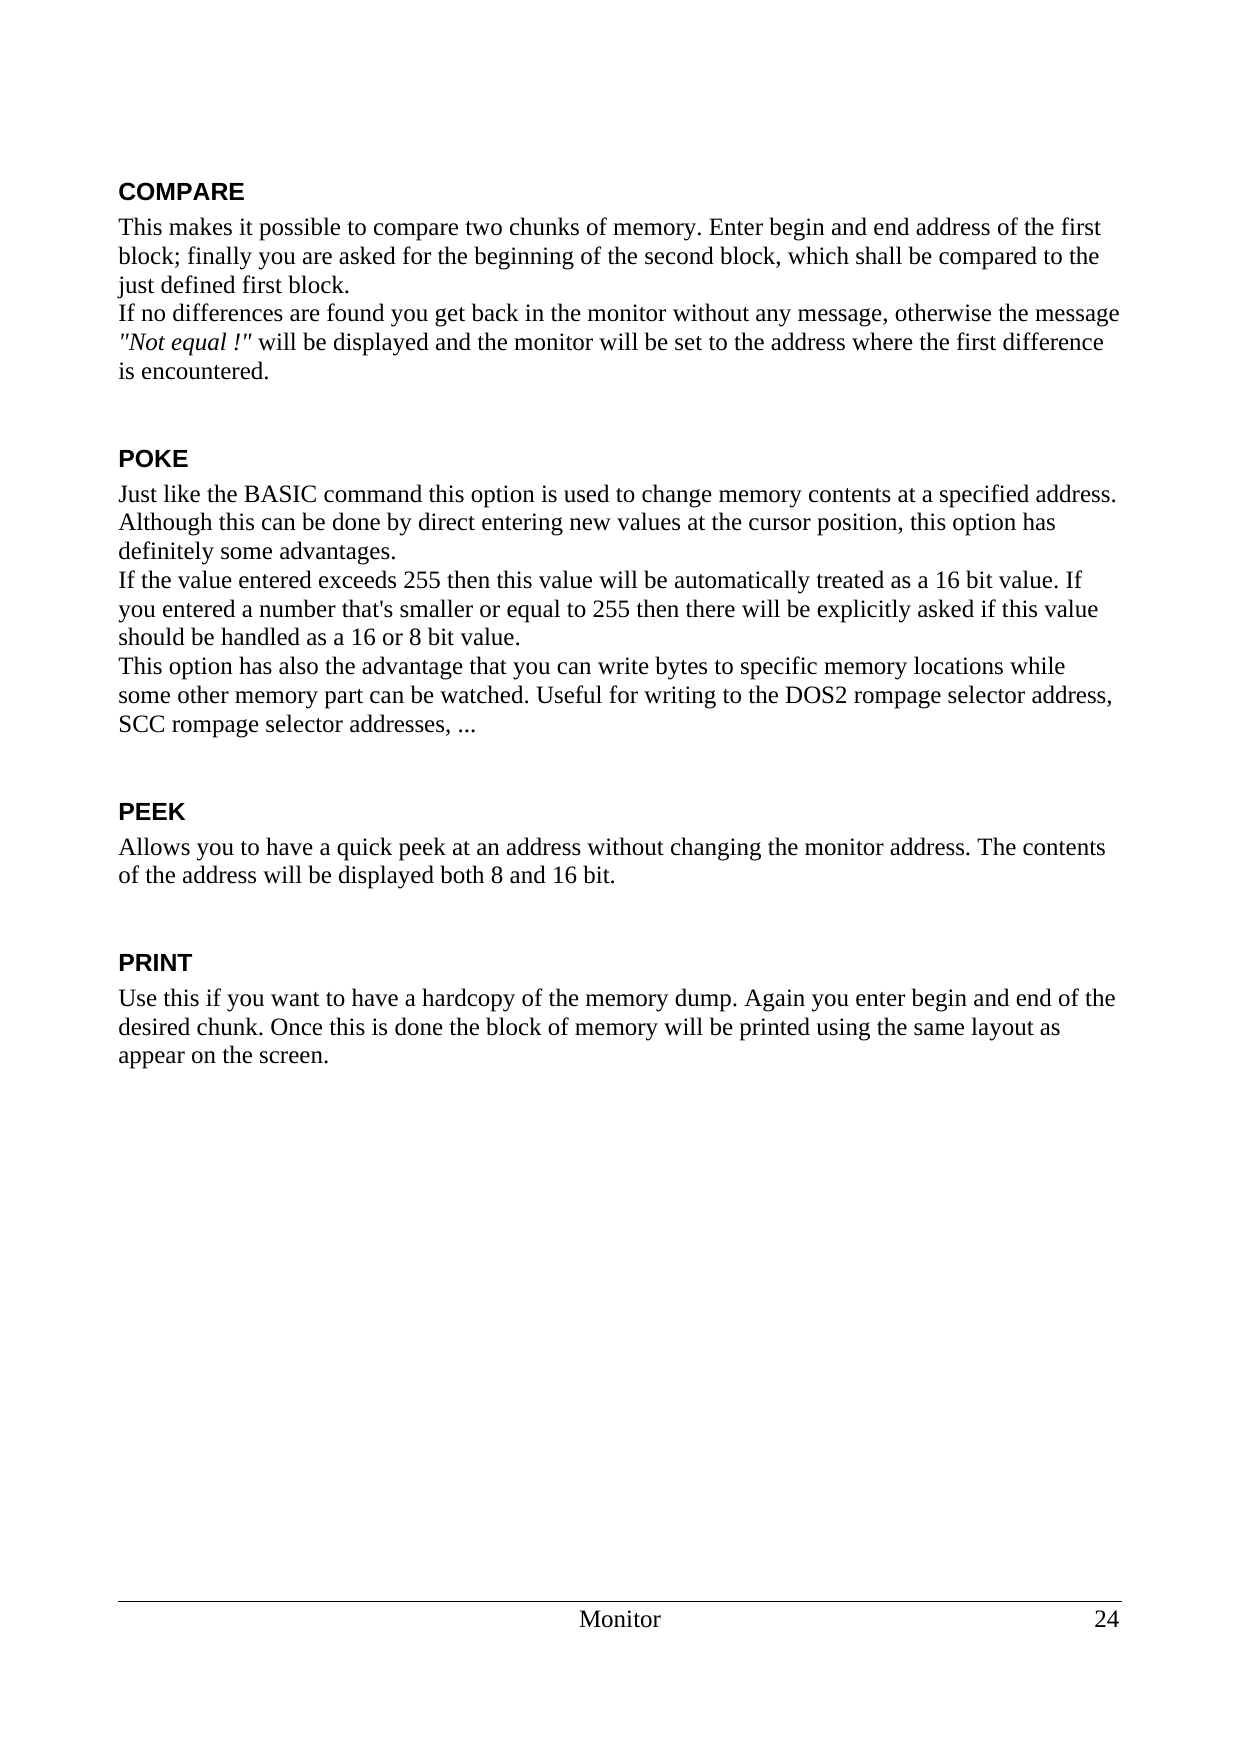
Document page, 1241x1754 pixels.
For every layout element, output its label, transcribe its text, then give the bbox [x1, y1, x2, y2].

text If the value entered exceeds 255 then this value will be automatically treated as a 16 bit value. If you entered a number that's smaller or equal to 255 then there will be explicitly asked if this value should be handled as a 16 or 8 bit value. [118, 565, 1122, 651]
text Allows you to have a quick peek at an address without changing the monitor address. The contents of the address will be displayed both 8 and 16 bit. [118, 832, 1122, 889]
subtitle COMPARE [118, 177, 1122, 206]
subtitle POKE [118, 444, 1122, 472]
text Use this if you want to have a hardcopy of the memory dump. Again you enter begin and end of the desired chunk. Once this is done the block of memory will be printed using the same layout as appear on the screen. [118, 983, 1122, 1069]
text This makes it possible to compare two chunks of memory. Enter begin and end address of the first block; finally you are asked for the beginning of the second block, which shall be compared to the just defined first block. [118, 212, 1122, 298]
text If no differences are found you get back in the monitor without any message, otherwise the message "Not equal !" will be displayed and the monitor will be set to the address where the first difference is encountered. [118, 298, 1122, 385]
text This option has also the advantage that you can write bytes to specific memory locations while some other memory part can be watched. Useful for writing to the DOS2 rompage selector address, SCC rompage selector addresses, ... [118, 651, 1122, 737]
subtitle PRINT [118, 948, 1122, 977]
text Just like the BASIC command this option is used to change memory contents at a specified address. Although this can be done by direct entering new values at the cursor position, this option has definitely some advantages. [118, 479, 1122, 565]
subtitle PEEK [118, 797, 1122, 825]
